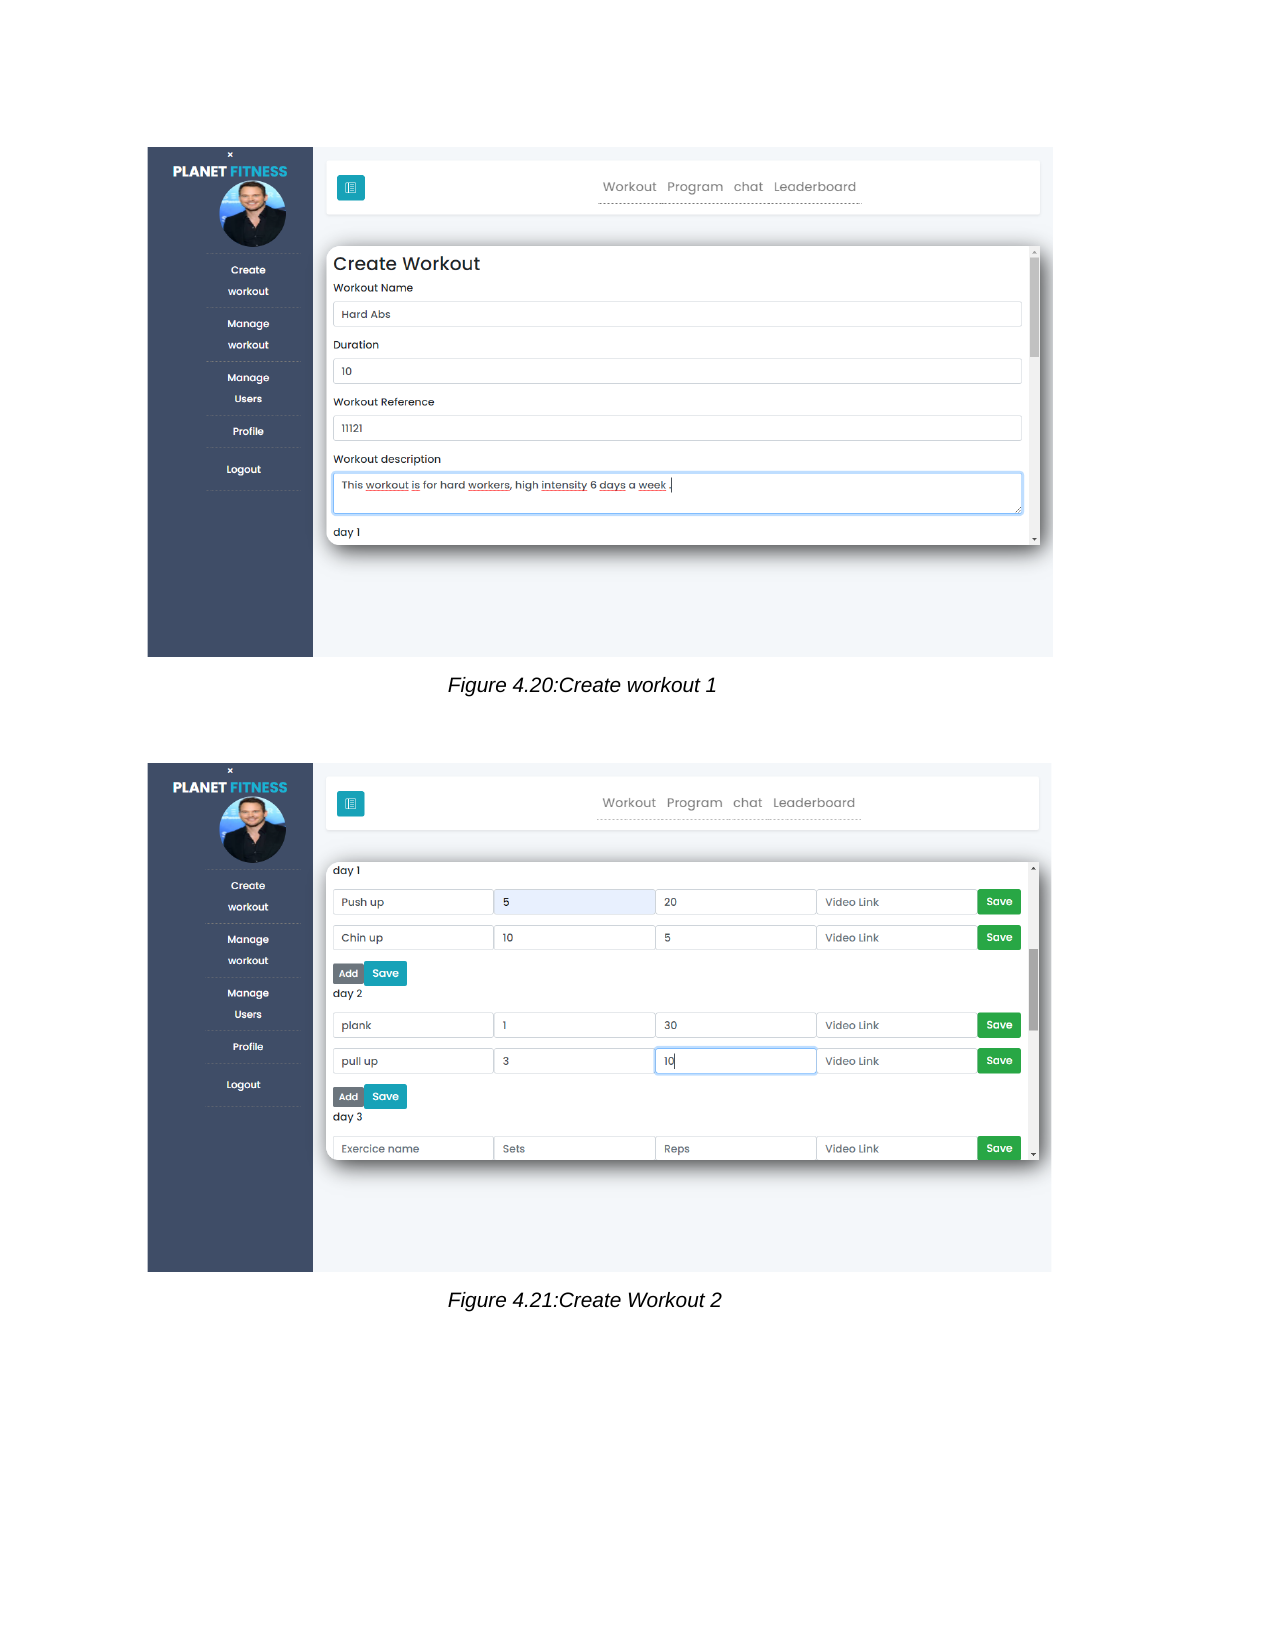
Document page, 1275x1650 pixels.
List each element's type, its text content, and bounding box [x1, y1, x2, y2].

text Figure ‎4.20:Create workout 1 [373, 673, 1127, 697]
text Figure ‎4.21:Create Workout 2 [373, 1288, 1127, 1312]
